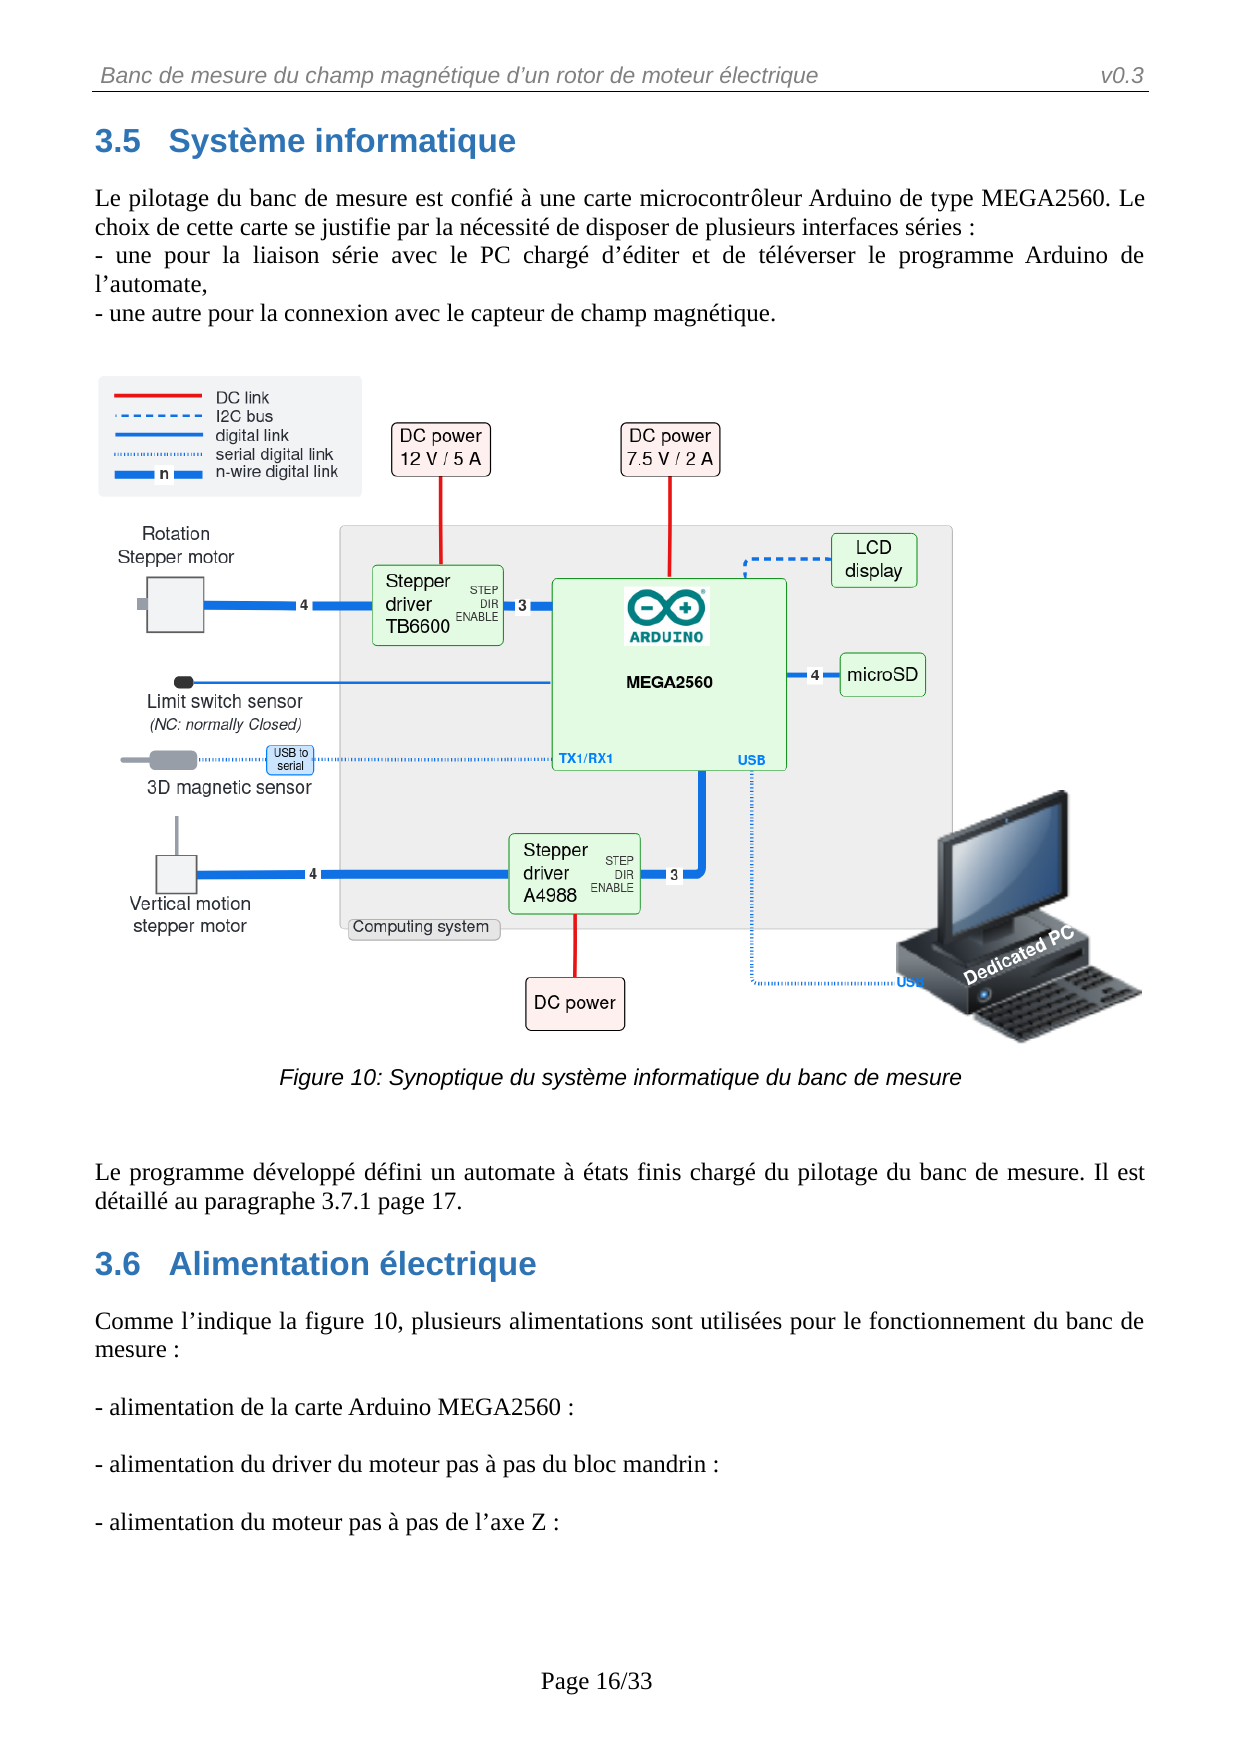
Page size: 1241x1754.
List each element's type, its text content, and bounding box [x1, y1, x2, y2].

text Figure 10: Synoptique du système informatique du banc de mesure [94, 1063, 1149, 1090]
text - alimentation de la carte Arduino MEGA2560 : [94, 1392, 1146, 1421]
text Le programme développé défini un automate à états finis chargé du pilotage du banc de mesure. Il est détaillé au paragraphe 3.7.1 page 17. [94, 1157, 1146, 1215]
text - une autre pour la connexion avec le capteur de champ magnétique. [94, 298, 1146, 327]
text Le pilotage du banc de mesure est confié à une carte microcontrôleur Arduino de type MEGA2560. Le choix de cette carte se justifie par la nécessité de disposer de plusieurs interfaces séries : [94, 183, 1146, 240]
text - une pour la liaison série avec le PC chargé d’éditer et de téléverser le programme Arduino de l’automate, [94, 240, 1146, 298]
text - alimentation du moteur pas à pas de l’axe Z : [94, 1507, 1146, 1536]
subtitle Système informatique [94, 121, 1146, 159]
text - alimentation du driver du moteur pas à pas du bloc mandrin : [94, 1449, 1146, 1478]
picture [94, 367, 1149, 1051]
subtitle Alimentation électrique [94, 1244, 1146, 1282]
text Comme l’indique la figure 10, plusieurs alimentations sont utilisées pour le fonctionnement du banc de mesure : [94, 1306, 1146, 1363]
